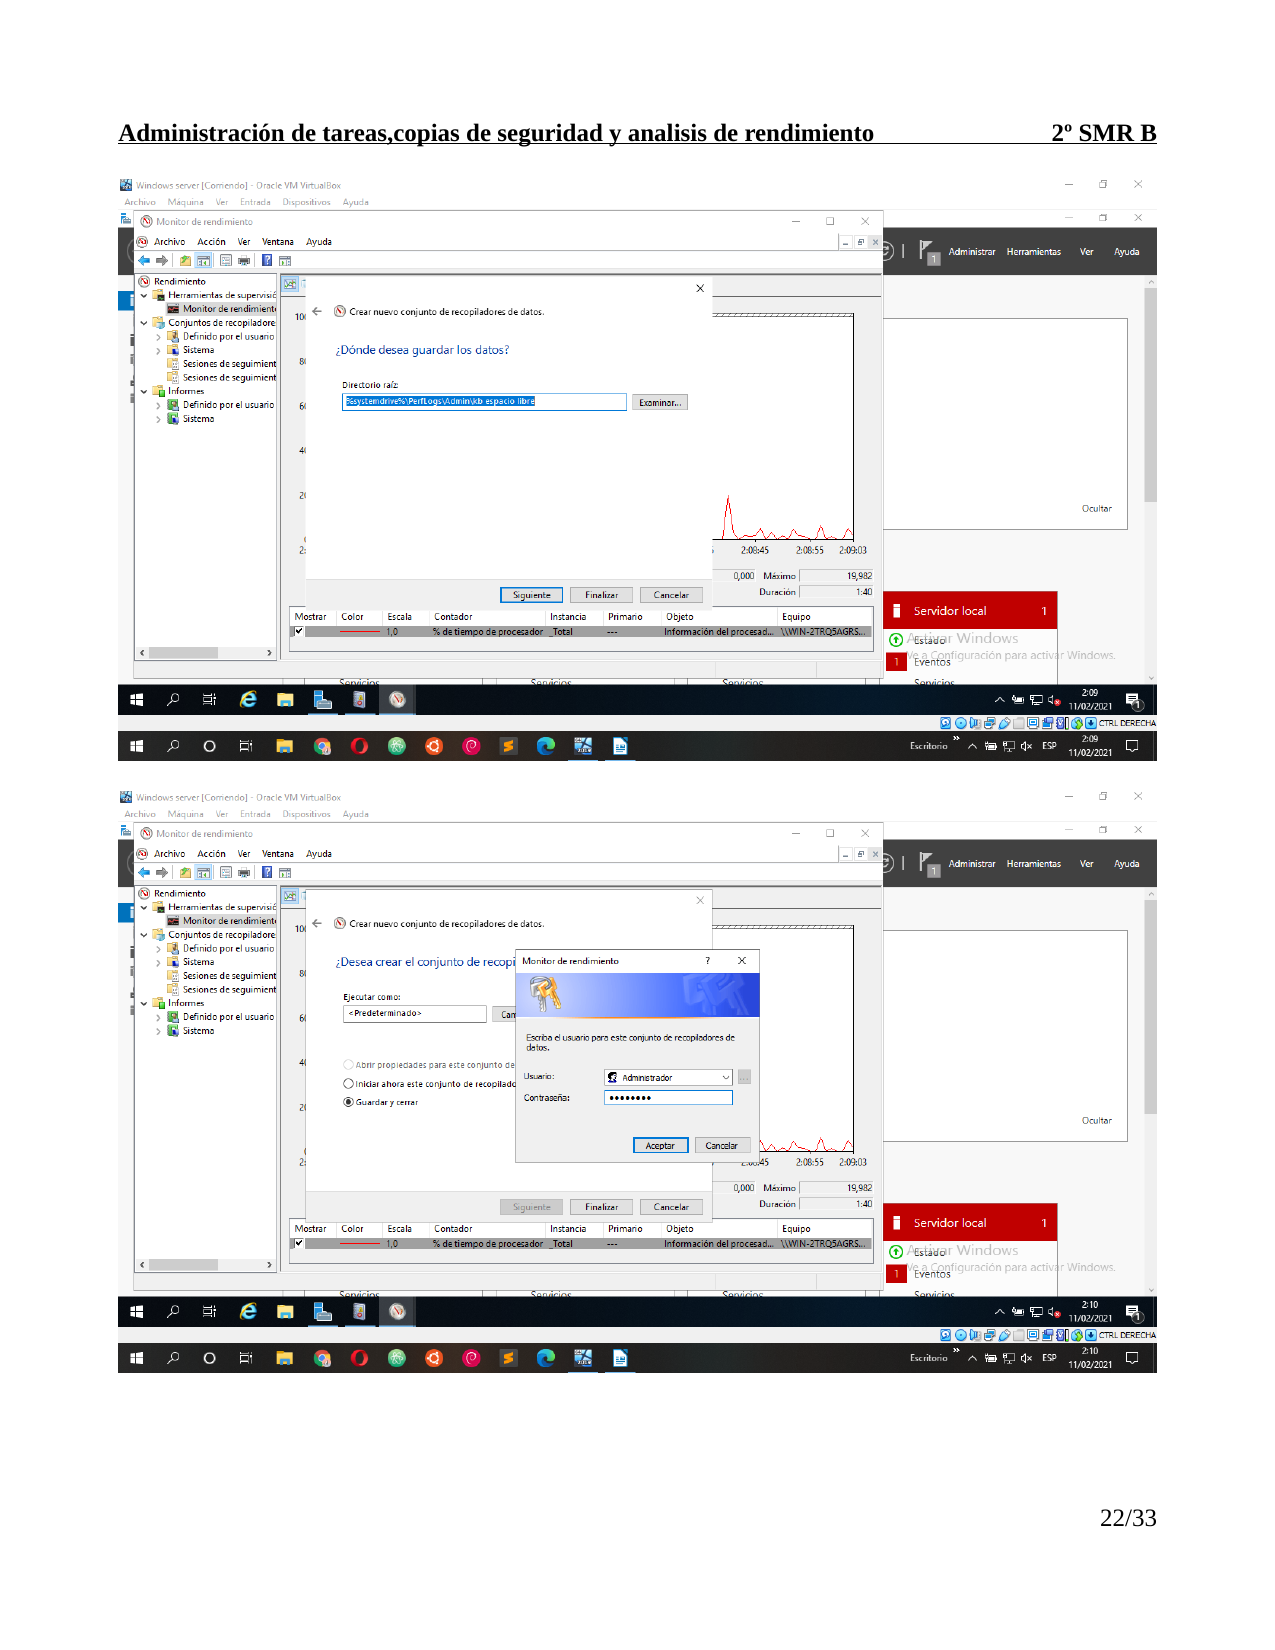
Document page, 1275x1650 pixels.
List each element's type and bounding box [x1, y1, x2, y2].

picture [118, 789, 1157, 1373]
picture [118, 176, 1157, 761]
